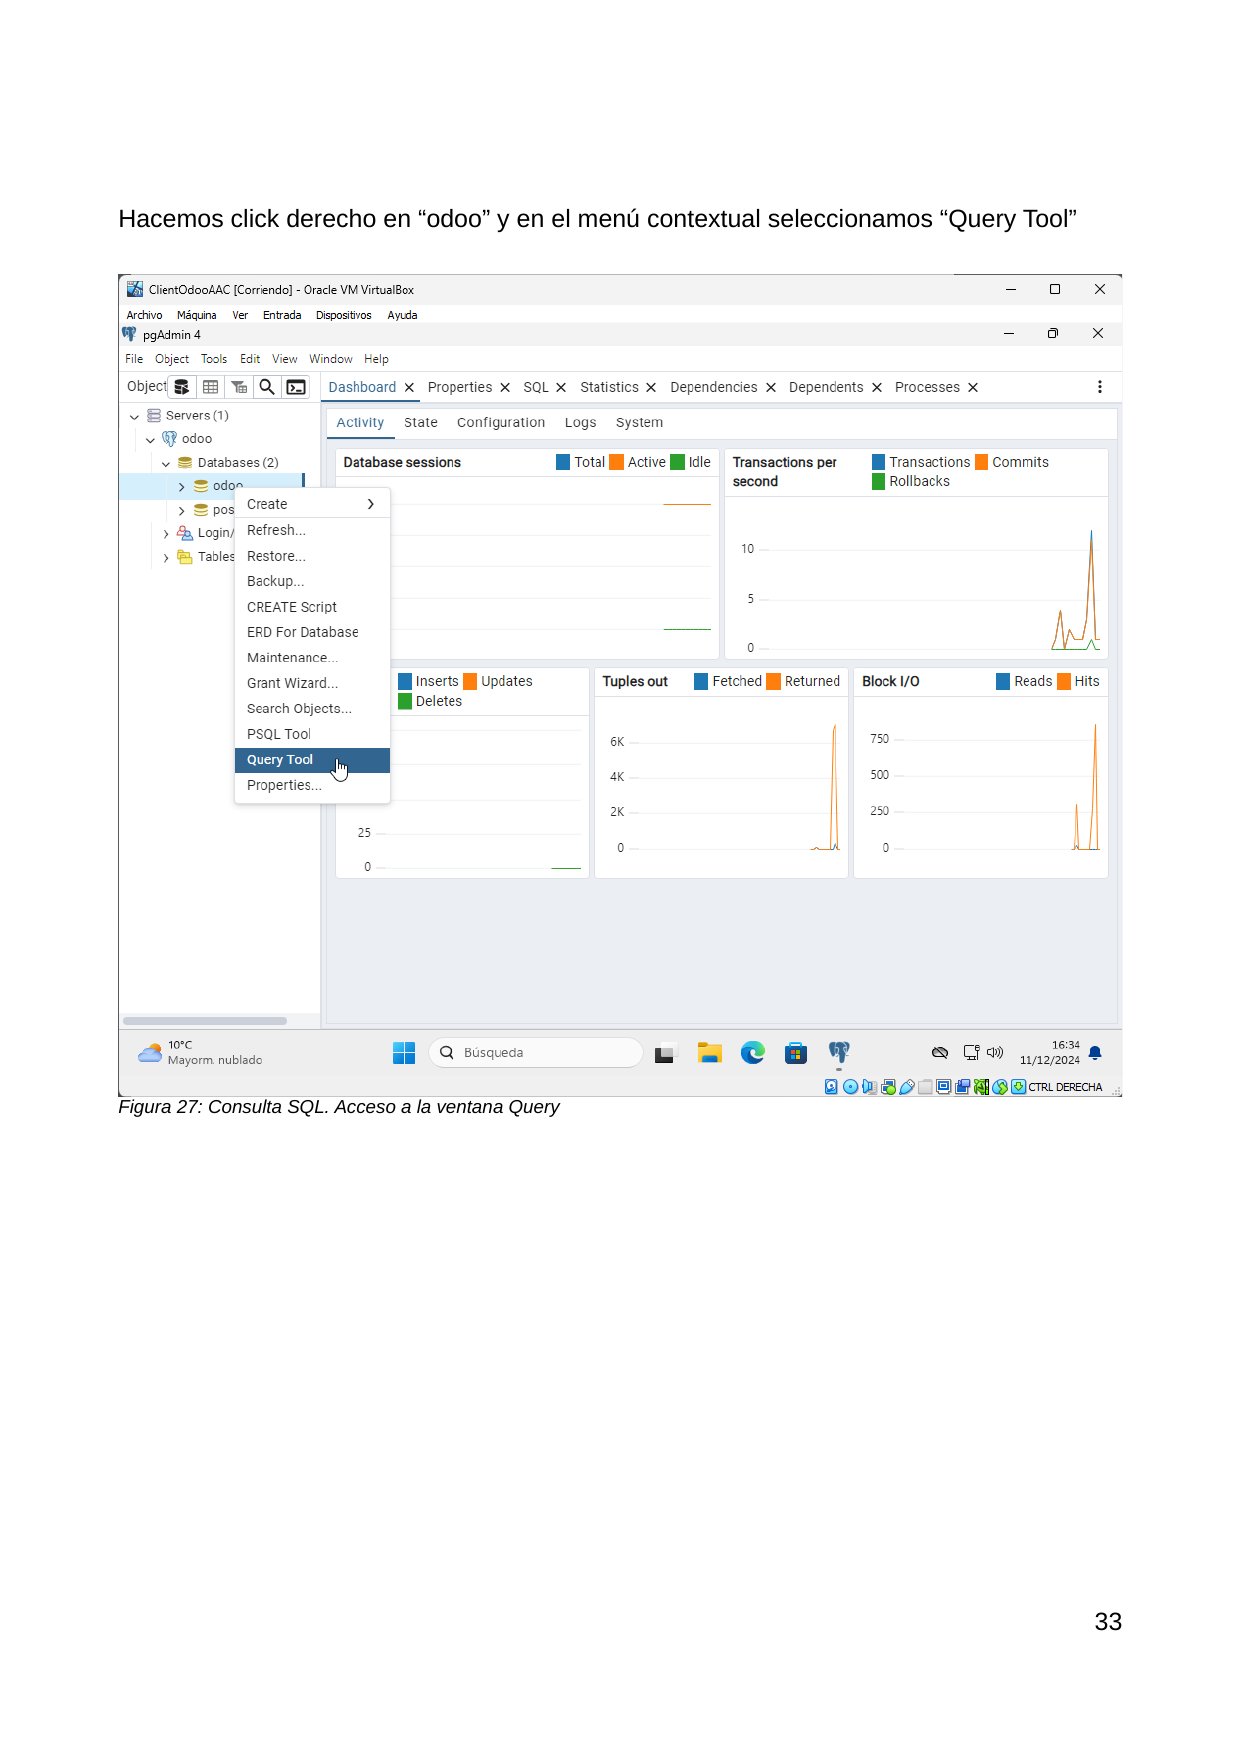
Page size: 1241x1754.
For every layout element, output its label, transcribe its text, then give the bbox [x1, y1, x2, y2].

picture [118, 274, 1123, 1097]
text Hacemos click derecho en “odoo” y en el menú contextual seleccionamos “Query Tool” [118, 204, 1122, 233]
text Figura 27: Consulta SQL. Acceso a la ventana Query [118, 1097, 1122, 1118]
